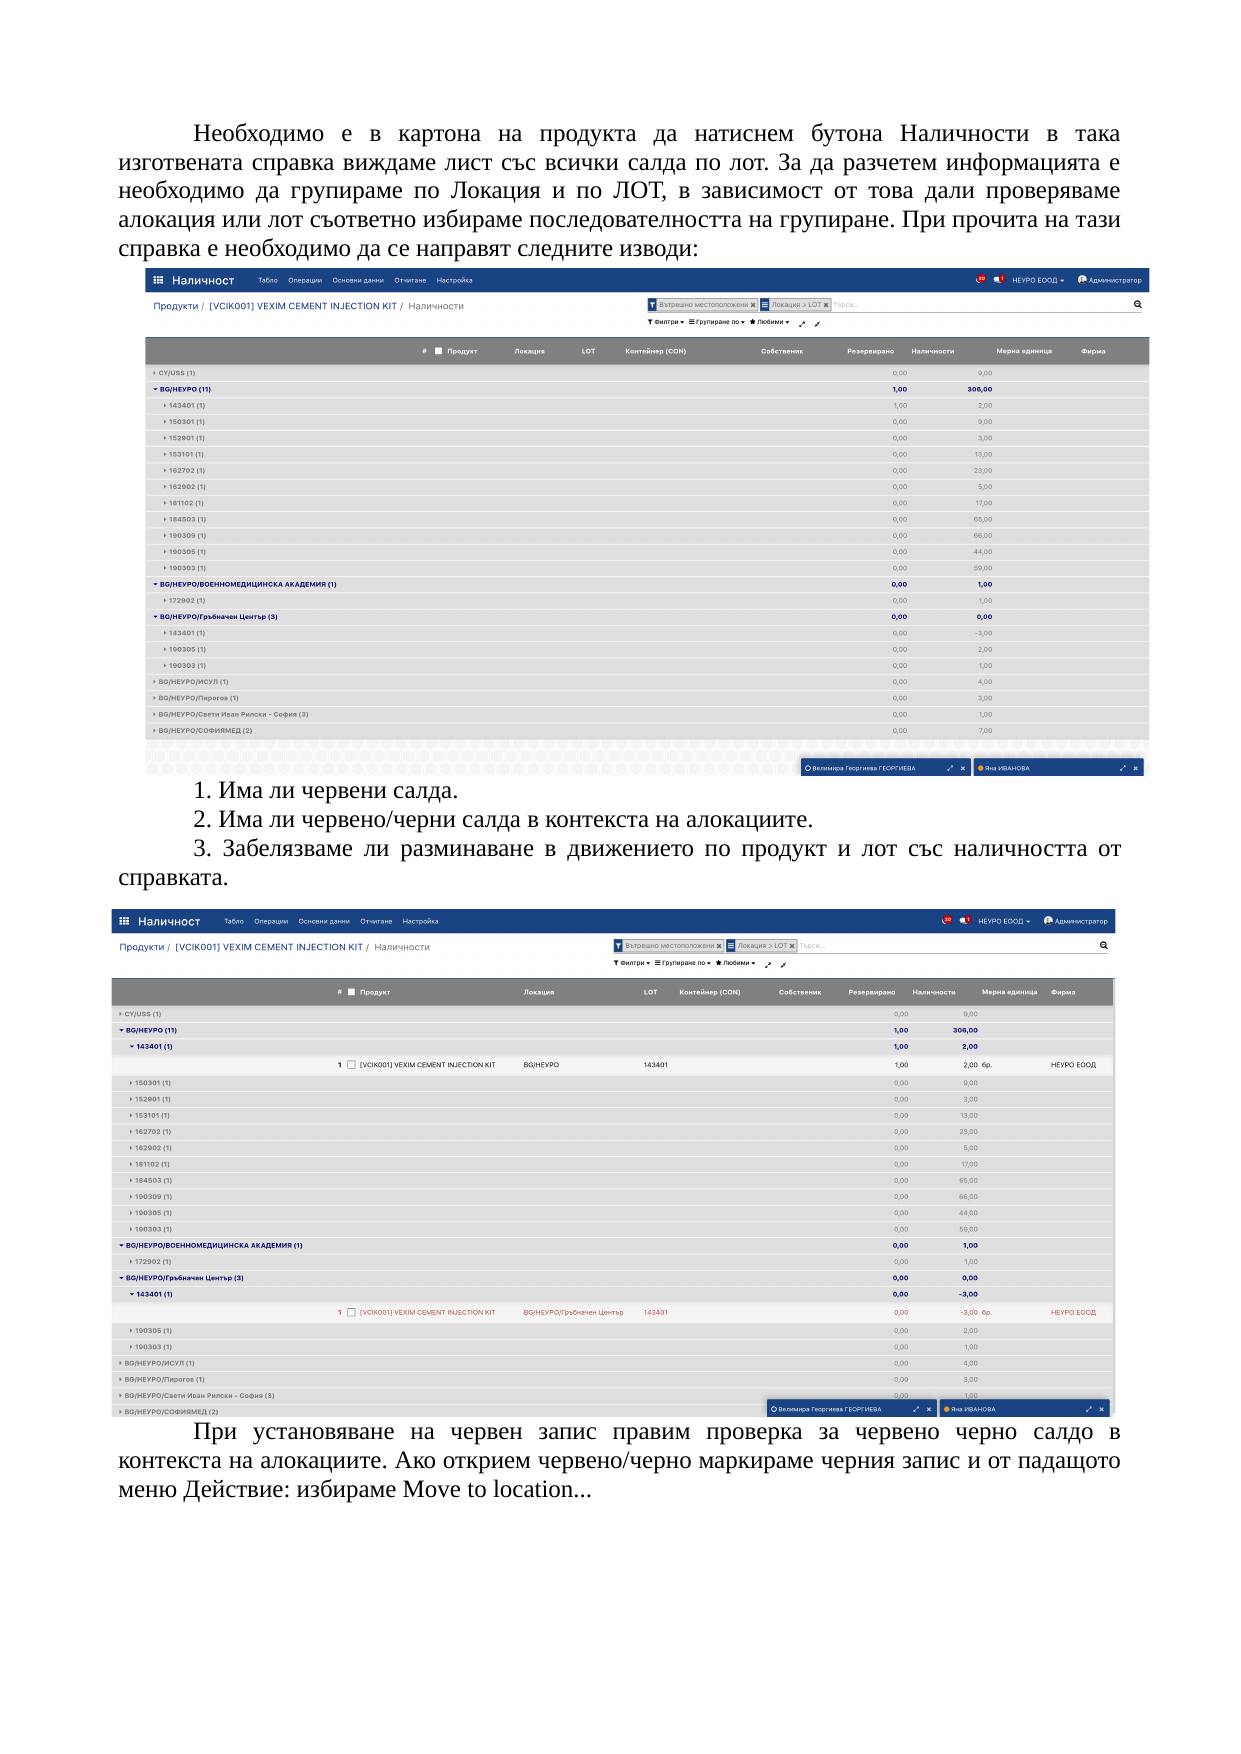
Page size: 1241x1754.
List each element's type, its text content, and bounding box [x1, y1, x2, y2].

text 1. Има ли червени салда. [118, 262, 1122, 804]
text 2. Има ли червено/черни салда в контекста на алокациите. [118, 804, 1122, 833]
picture [145, 268, 1150, 776]
text 3. Забелязваме ли разминаване в движението по продукт и лот със наличността от справката. [118, 833, 1122, 891]
text Необходимо е в картона на продукта да натиснем бутона Наличности в така изготвената справка виждаме лист със всички салда по лот. За да разчетем информацията е необходимо да групираме по Локация и по ЛОТ, в зависимост от това дали проверяваме алокация или лот съответно избираме последователността на групиране. При прочита на тази справка е необходимо да се направят следните изводи: [118, 118, 1122, 262]
picture [111, 909, 1116, 1417]
text При установяване на червен запис правим проверка за червено черно салдо в контекста на алокациите. Ако открием червено/черно маркираме черния запис и от падащото меню Действие: избираме Move to location... [118, 1247, 1122, 1502]
